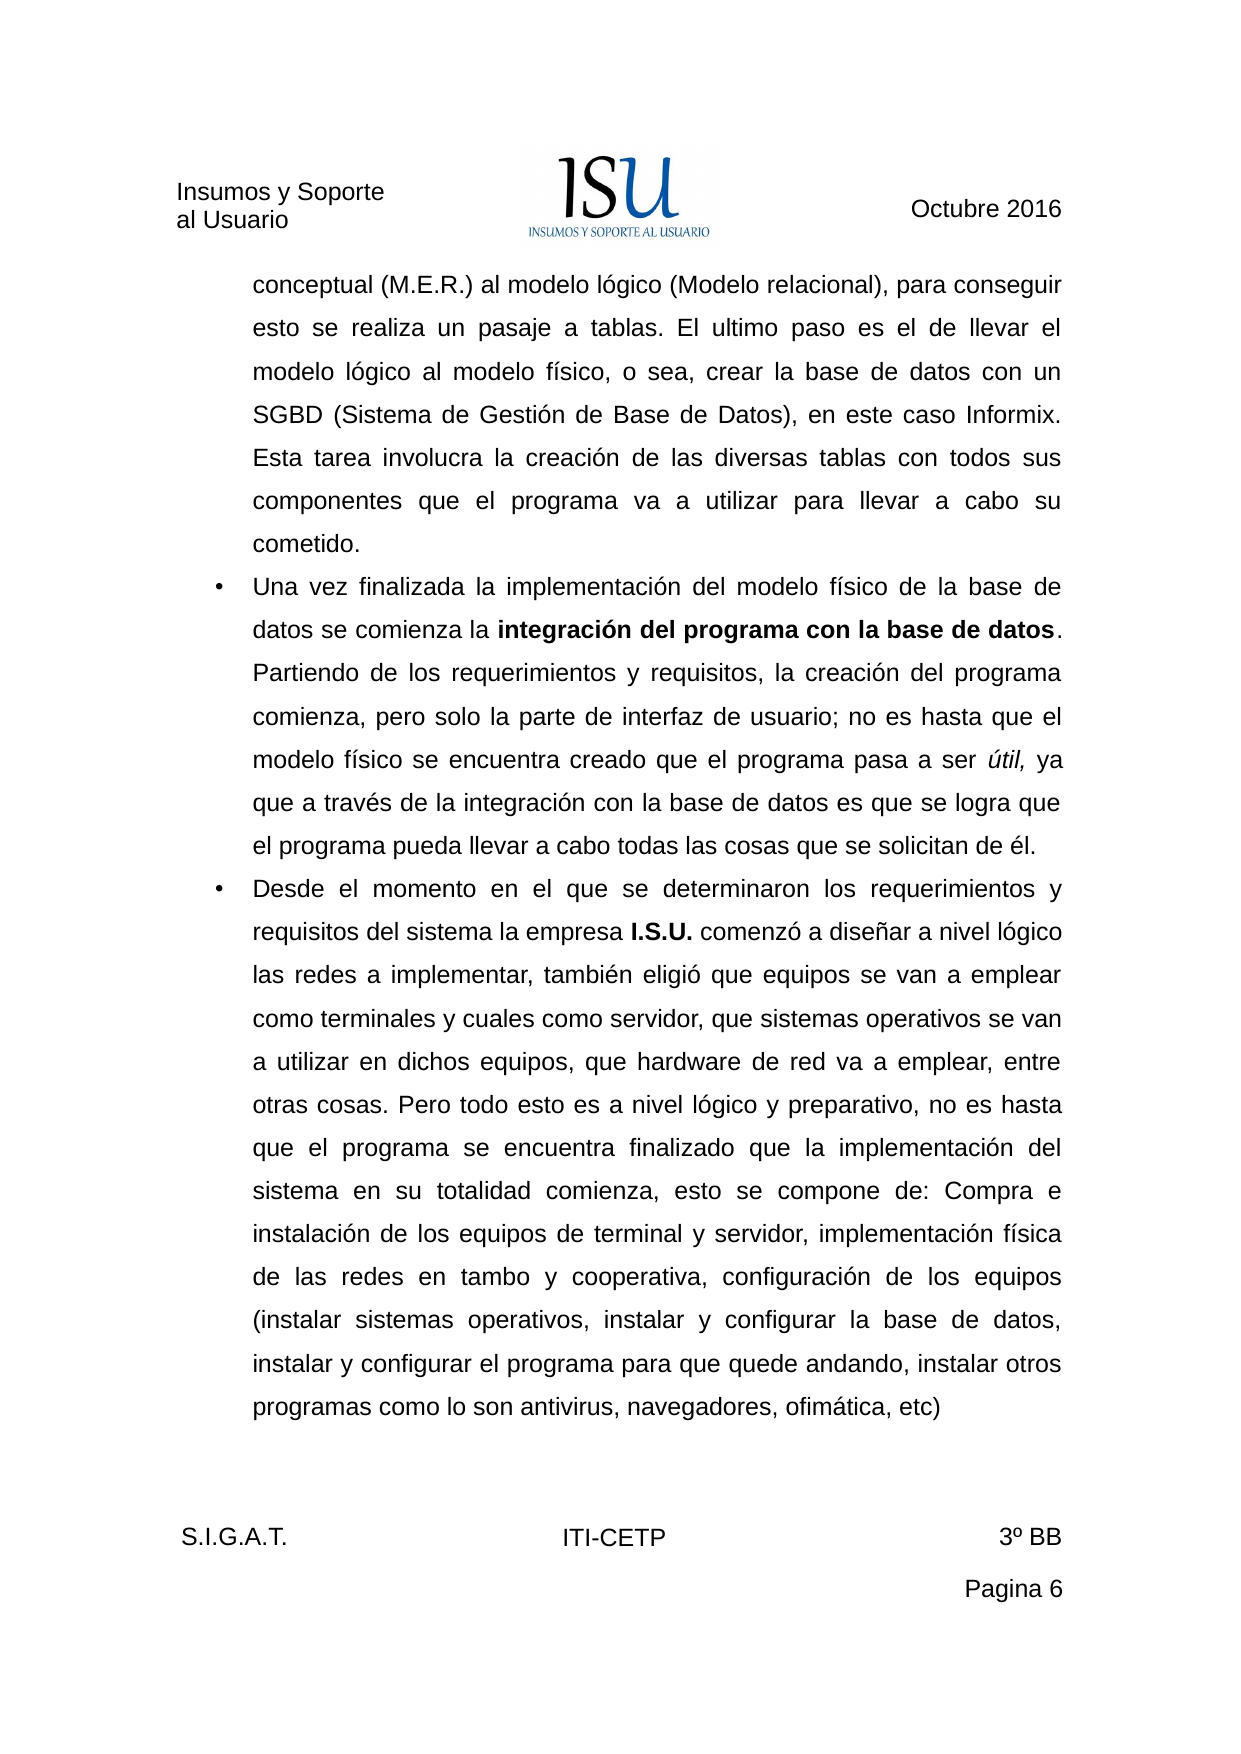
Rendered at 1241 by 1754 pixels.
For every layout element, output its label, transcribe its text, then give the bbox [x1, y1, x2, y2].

list conceptual (M.E.R.) al modelo lógico (Modelo relacional), para conseguir esto se realiza un pasaje a tablas. El ultimo paso es el de llevar el modelo lógico al modelo físico, o sea, crear la base de datos con un SGBD (Sistema de Gestión de Base de Datos), en este caso Informix. Esta tarea involucra la creación de las diversas tablas con todos sus componentes que el programa va a utilizar para llevar a cabo su cometido. [215, 270, 1063, 558]
list Desde el momento en el que se determinaron los requerimientos y requisitos del sistema la empresa I.S.U. comenzó a diseñar a nivel lógico las redes a implementar, también eligió que equipos se van a emplear como terminales y cuales como servidor, que sistemas operativos se van a utilizar en dichos equipos, que hardware de red va a emplear, entre otras cosas. Pero todo esto es a nivel lógico y preparativo, no es hasta que el programa se encuentra finalizado que la implementación del sistema en su totalidad comienza, esto se compone de: Compra e instalación de los equipos de terminal y servidor, implementación física de las redes en tambo y cooperativa, configuración de los equipos (instalar sistemas operativos, instalar y configurar la base de datos, instalar y configurar el programa para que quede andando, instalar otros programas como lo son antivirus, navegadores, ofimática, etc) [215, 874, 1063, 1420]
list Una vez finalizada la implementación del modelo físico de la base de datos se comienza la integración del programa con la base de datos. Partiendo de los requerimientos y requisitos, la creación del programa comienza, pero solo la parte de interfaz de usuario; no es hasta que el modelo físico se encuentra creado que el programa pasa a ser útil, ya que a través de la integración con la base de datos es que se logra que el programa pueda llevar a cabo todas las cosas que se solicitan de él. [215, 572, 1063, 860]
picture [517, 138, 723, 252]
